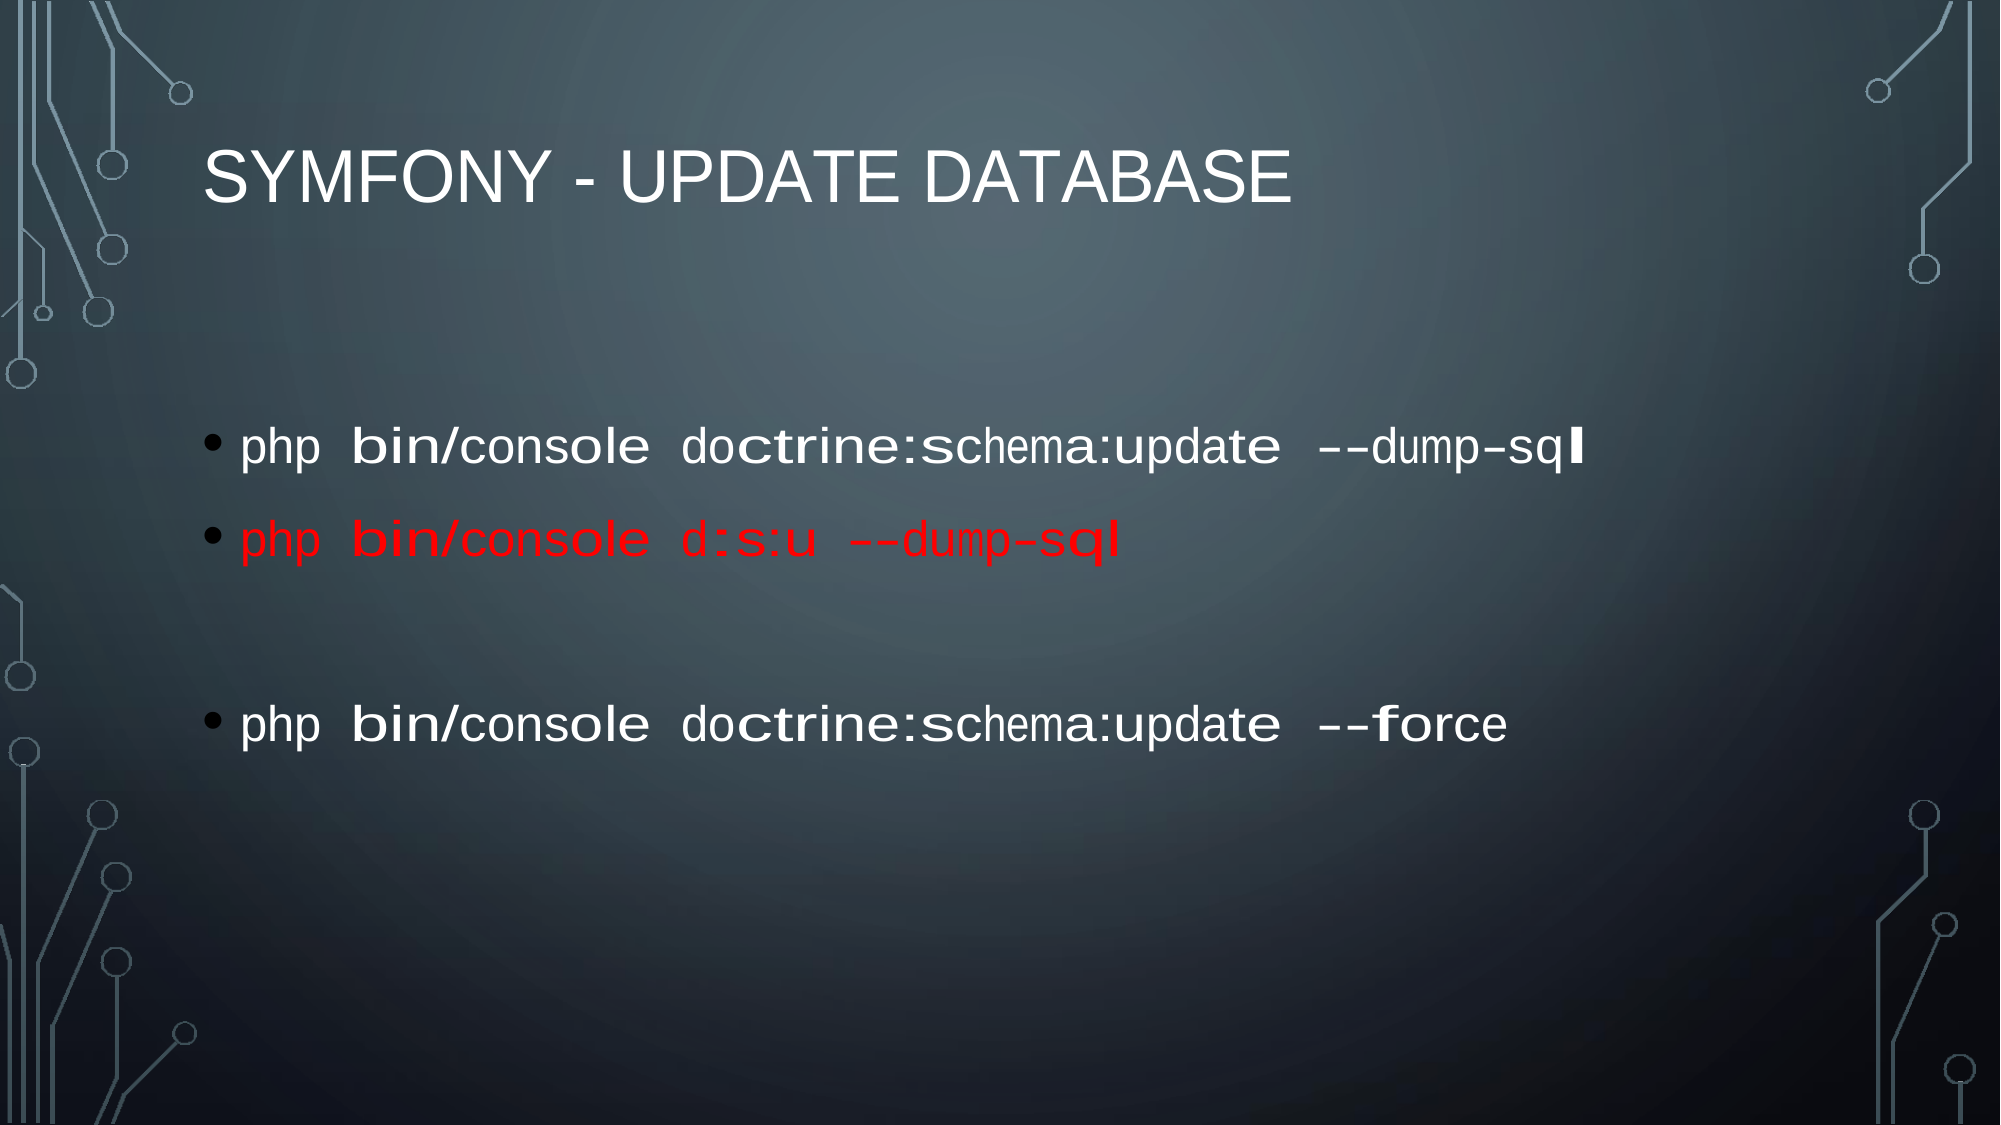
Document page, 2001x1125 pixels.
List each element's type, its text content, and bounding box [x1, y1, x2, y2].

list php bin/console doctrine:schema:update --force [202, 683, 1971, 755]
subtitle SYMFONY - UPDATE DATABASE [202, 132, 1971, 219]
list php bin/console d:s:u --dump-sql [202, 498, 1971, 569]
picture [0, 0, 2000, 1125]
list php bin/console doctrine:schema:update --dump-sql [202, 404, 1971, 476]
